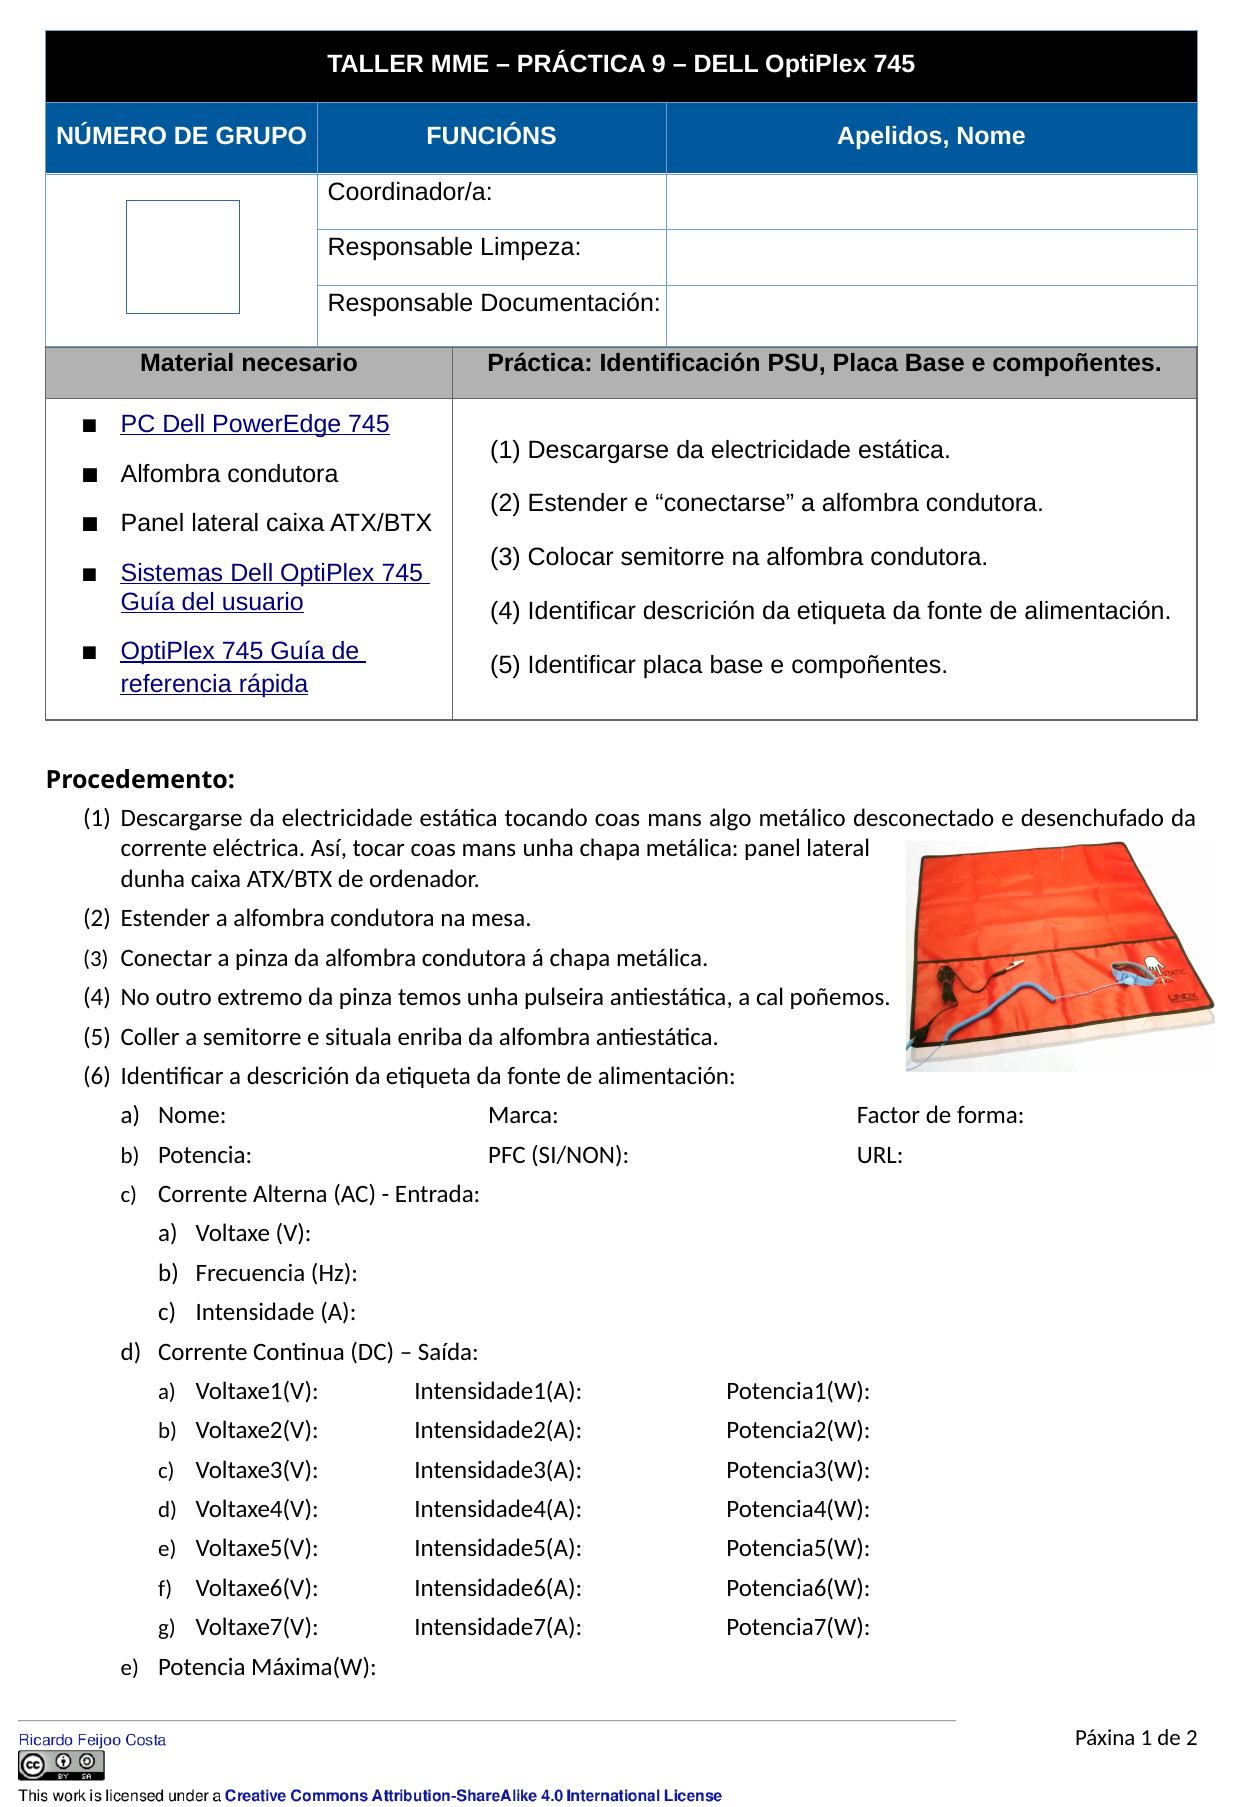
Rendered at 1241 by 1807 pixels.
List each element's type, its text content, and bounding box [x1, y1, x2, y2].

list Potencia Máxima(W): [120, 1651, 1197, 1681]
list Voltaxe3(V): Intensidade3(A): Potencia3(W): [158, 1454, 1197, 1484]
list Frecuencia (Hz): [158, 1257, 1197, 1287]
table_cell Responsable Documentación: [318, 286, 666, 346]
table_header Material necesario [46, 348, 452, 398]
list Voltaxe2(V): Intensidade2(A): Potencia2(W): [158, 1414, 1197, 1445]
table_cell [46, 175, 317, 346]
table_header TALLER MME – PRÁCTICA 9 – DELL OptiPlex 745 [46, 31, 1197, 102]
list Voltaxe7(V): Intensidade7(A): Potencia7(W): [158, 1611, 1197, 1642]
list Voltaxe6(V): Intensidade6(A): Potencia6(W): [158, 1572, 1197, 1602]
list Voltaxe (V): [158, 1217, 1197, 1248]
list Nome: Marca: Factor de forma: [120, 1099, 1197, 1130]
table_cell [667, 175, 1197, 229]
list No outro extremo da pinza temos unha pulseira antiestática, a cal poñemos. [83, 981, 905, 1012]
list Voltaxe5(V): Intensidade5(A): Potencia5(W): [158, 1532, 1197, 1563]
table_cell NÚMERO DE GRUPO [46, 103, 317, 173]
table_cell Responsable Limpeza: [318, 230, 666, 284]
list Corrente Alterna (AC) - Entrada: [120, 1178, 1197, 1209]
table_cell [667, 286, 1197, 346]
list dunha caixa ATX/BTX de ordenador. [83, 863, 905, 894]
table_cell Descargarse da electricidade estática. Estender e “conectarse” a alfombra condutora. Colocar semitorre na alfombra condutora. Identificar descrición da etiqueta da fonte de alimentación. Identificar placa base e compoñentes. [453, 399, 1196, 719]
list Descargarse da electricidade estática tocando coas mans algo metálico desconectado e desenchufado da corrente eléctrica. Así, tocar coas mans unha chapa metálica: panel lateral [83, 802, 1197, 863]
picture [8, 1715, 957, 1806]
list Voltaxe4(V): Intensidade4(A): Potencia4(W): [158, 1493, 1197, 1524]
table_cell Apelidos, Nome [667, 103, 1197, 173]
list Coller a semitorre e situala enriba da alfombra antiestática. [83, 1021, 905, 1051]
table_cell [667, 230, 1197, 284]
picture [905, 841, 1215, 1072]
list Identificar a descrición da etiqueta da fonte de alimentación: [83, 1060, 1197, 1091]
list Voltaxe1(V): Intensidade1(A): Potencia1(W): [158, 1375, 1197, 1406]
list Potencia: PFC (SI/NON): URL: [120, 1139, 1197, 1169]
list Conectar a pinza da alfombra condutora á chapa metálica. [83, 942, 905, 972]
table_cell PC Dell PowerEdge 745 Alfombra condutora Panel lateral caixa ATX/BTX Sistemas Dell OptiPlex 745 Guía del usuario OptiPlex 745 Guía de referencia rápida [46, 399, 452, 719]
list Estender a alfombra condutora na mesa. [83, 902, 905, 933]
table_cell Coordinador/a: [318, 175, 666, 229]
table_cell FUNCIÓNS [318, 103, 666, 173]
text Procedemento: [45, 761, 1197, 795]
list Intensidade (A): [158, 1296, 1197, 1327]
table_header Práctica: Identificación PSU, Placa Base e compoñentes. [453, 348, 1196, 398]
list Corrente Continua (DC) – Saída: [120, 1336, 1197, 1366]
